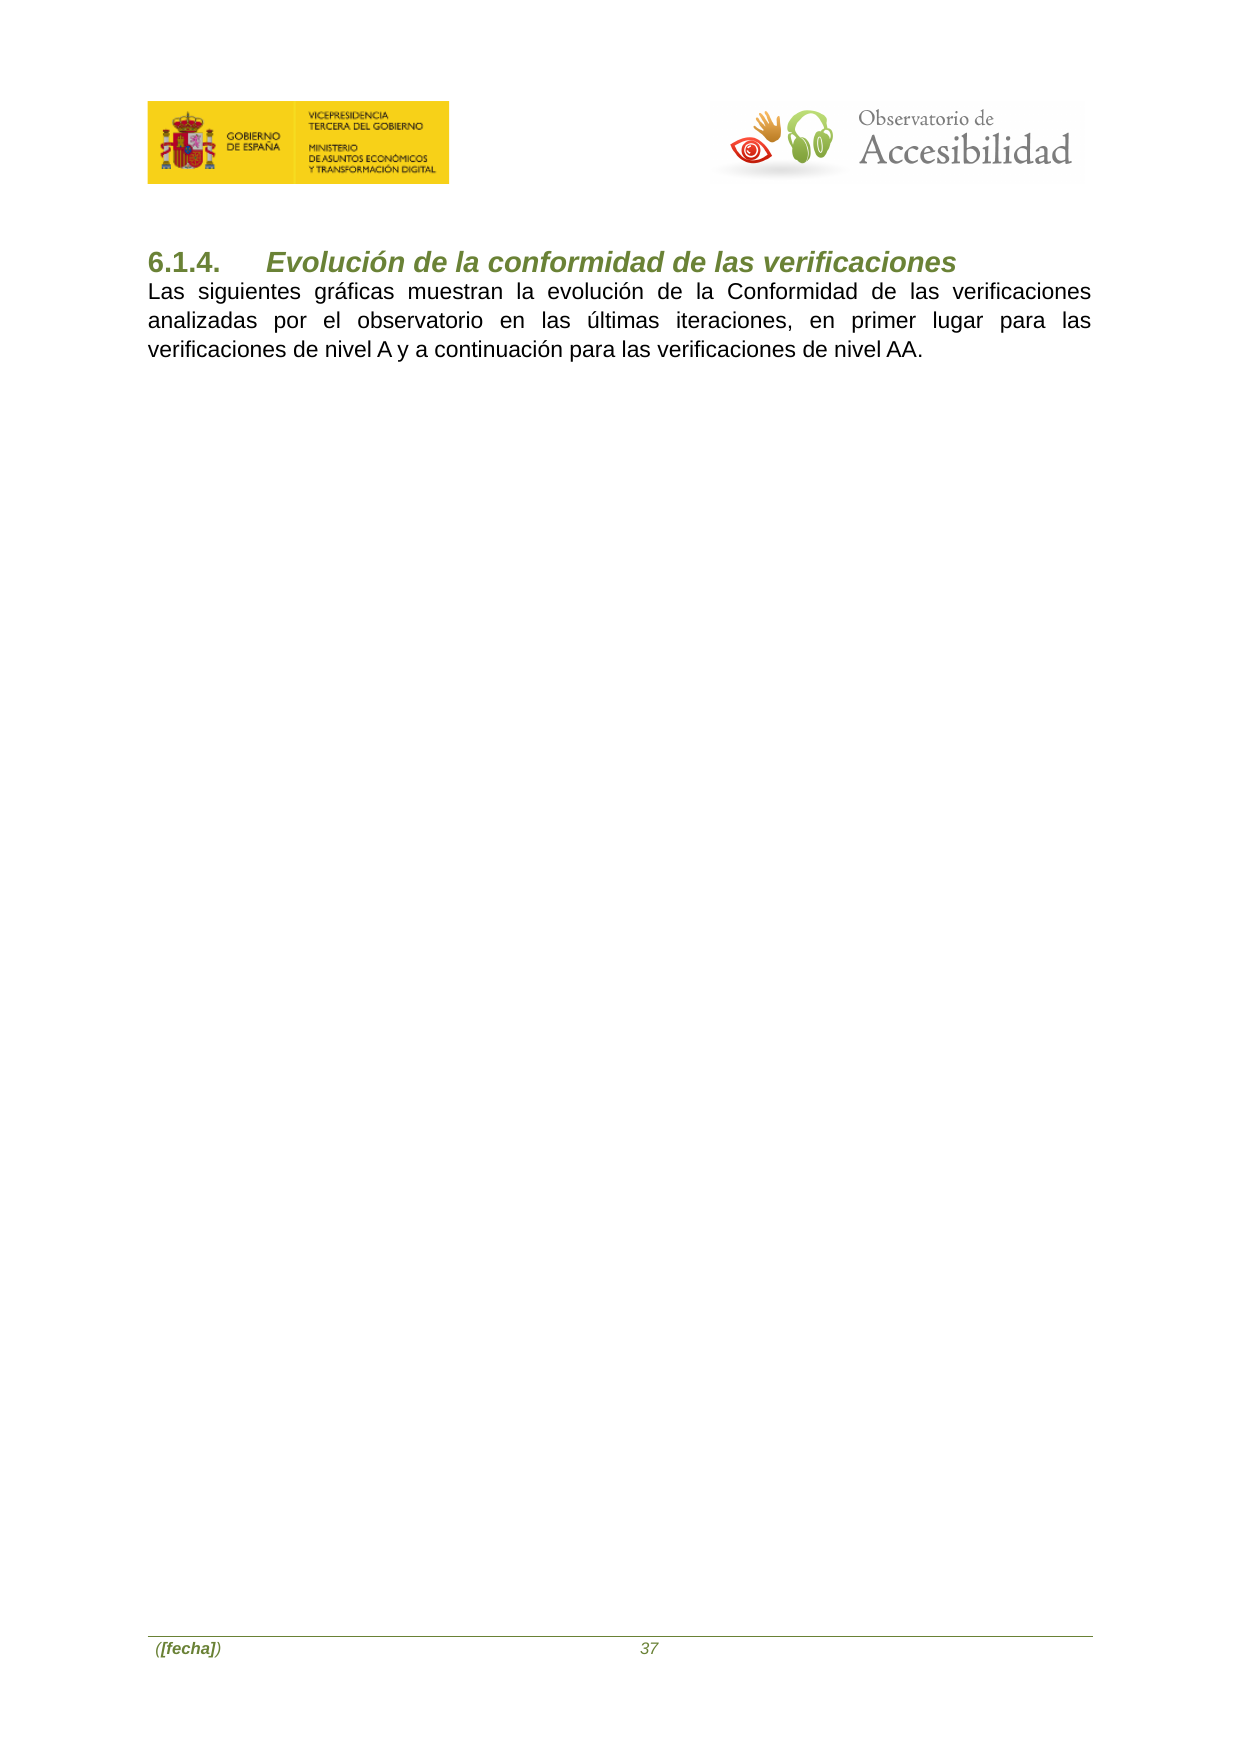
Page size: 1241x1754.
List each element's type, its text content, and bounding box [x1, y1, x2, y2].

text Las siguientes gráficas muestran la evolución de la Conformidad de las verificaciones analizadas por el observatorio en las últimas iteraciones, en primer lugar para las verificaciones de nivel A y a continuación para las verificaciones de nivel AA. [148, 278, 1092, 362]
picture [147, 101, 450, 184]
subtitle Evolución de la conformidad de las verificaciones [148, 245, 1092, 278]
picture [710, 101, 1086, 184]
